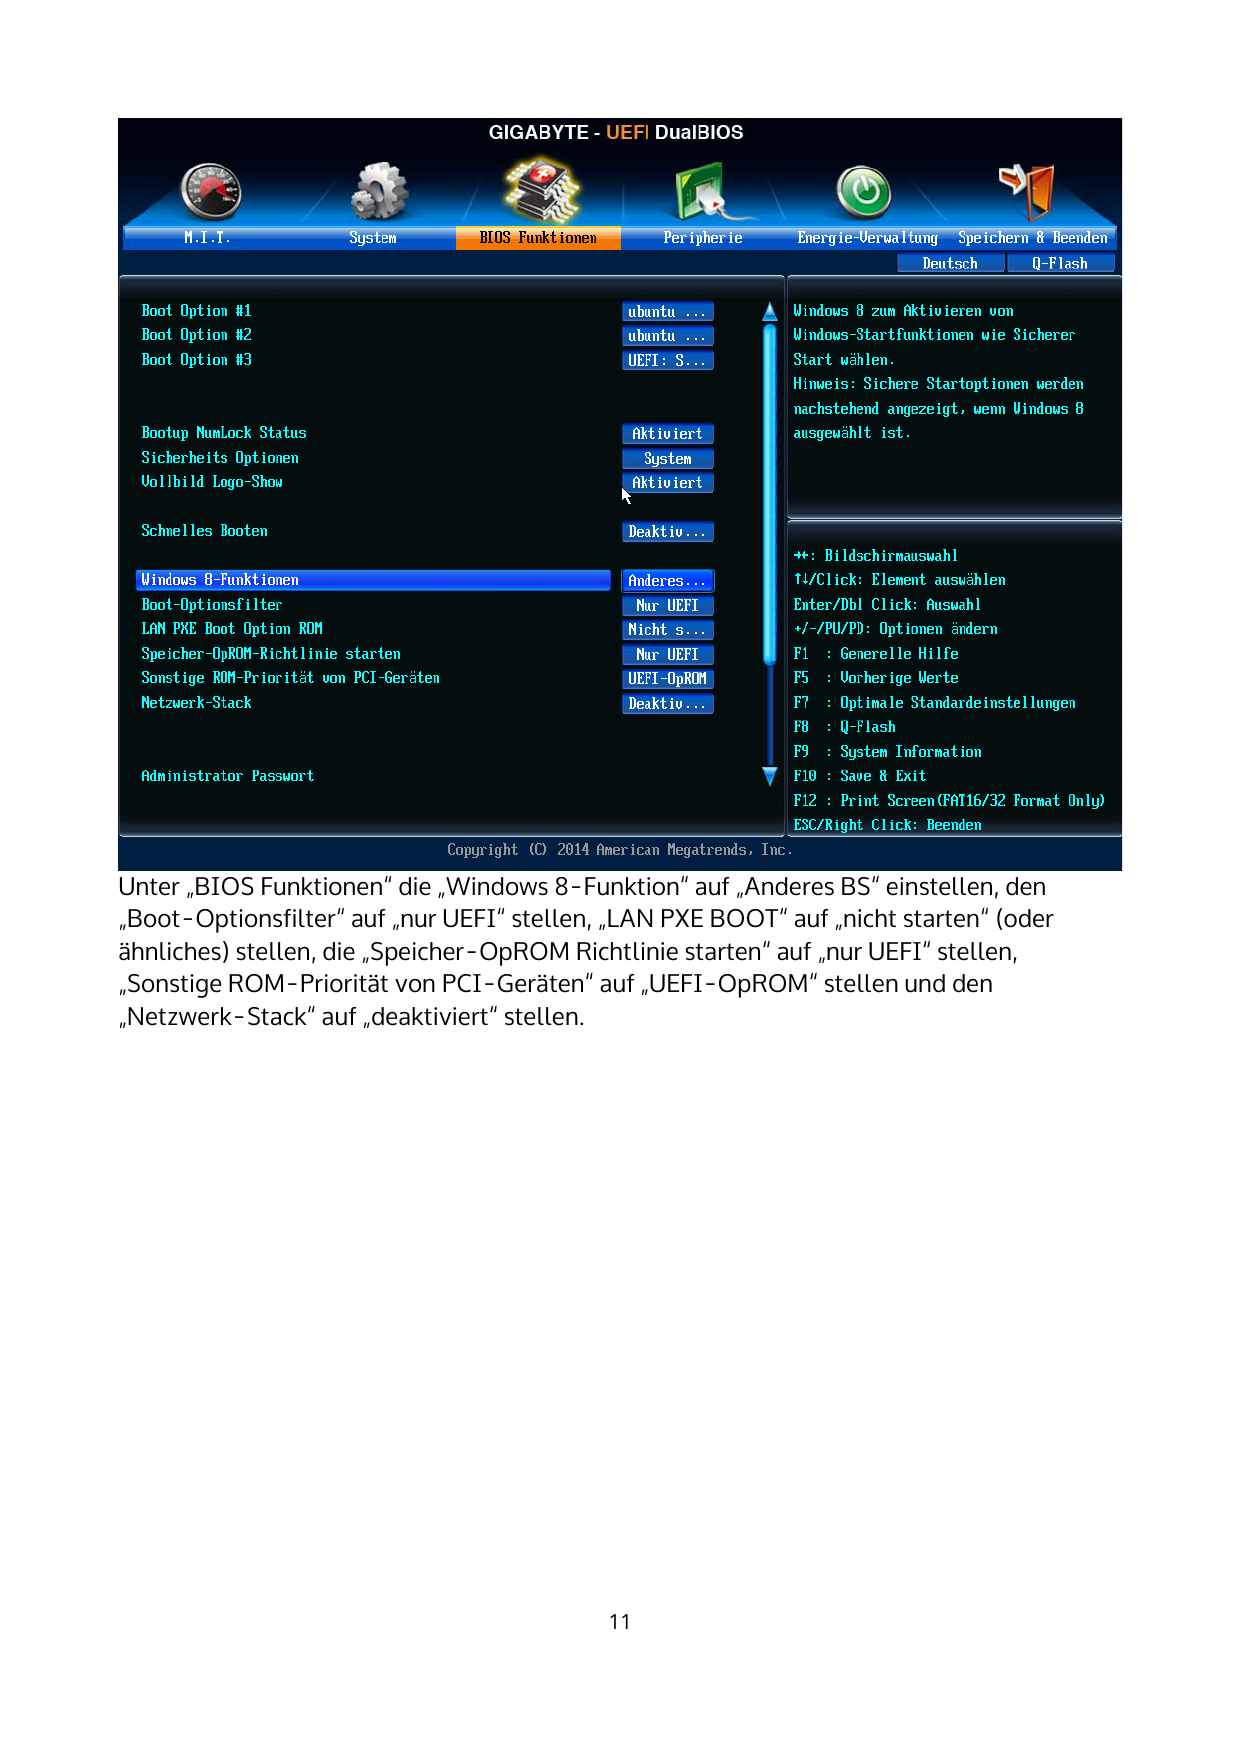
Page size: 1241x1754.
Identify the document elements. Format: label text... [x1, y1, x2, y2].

text Unter „BIOS Funktionen“ die „Windows 8-Funktion“ auf „Anderes BS“ einstellen, den „Boot-Optionsfilter“ auf „nur UEFI“ stellen, „LAN PXE BOOT“ auf „nicht starten“ (oder ähnliches) stellen, die „Speicher-OpROM Richtlinie starten“ auf „nur UEFI“ stellen, „Sonstige ROM-Priorität von PCI-Geräten“ auf „UEFI-OpROM“ stellen und den „Netzwerk-Stack“ auf „deaktiviert“ stellen. [118, 871, 1122, 1033]
picture [118, 118, 1123, 871]
